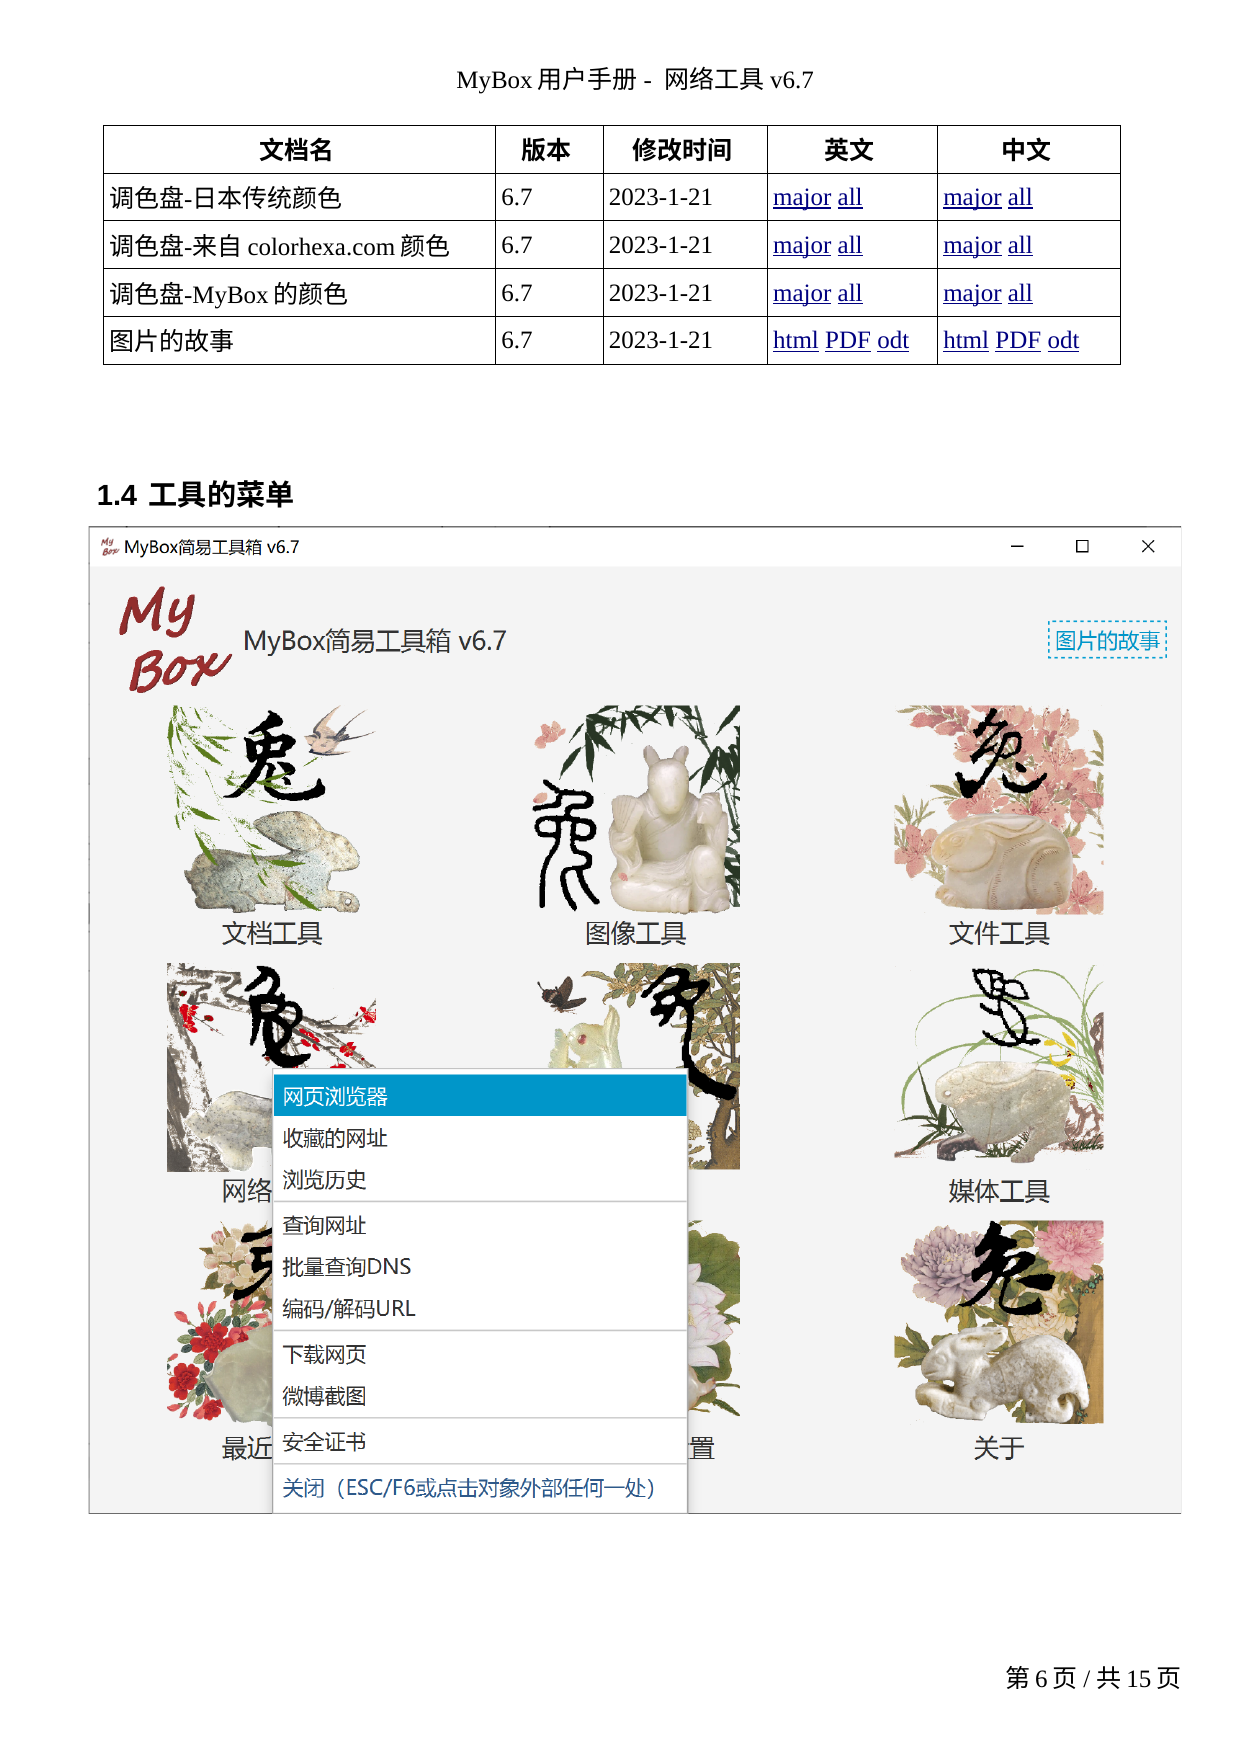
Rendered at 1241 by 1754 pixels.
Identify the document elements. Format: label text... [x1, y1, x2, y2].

table_header 版本 [496, 126, 603, 173]
table_header 英文 [768, 126, 937, 173]
table_cell major all [938, 221, 1120, 268]
table_header 中文 [938, 126, 1120, 173]
table_cell 图片的故事 [104, 317, 495, 364]
table_cell 调色盘-MyBox的颜色 [104, 269, 495, 316]
table_cell major all [938, 269, 1120, 316]
table_cell 6.7 [496, 174, 603, 220]
table_cell 2023-1-21 [604, 317, 767, 364]
table_cell 6.7 [496, 269, 603, 316]
table_cell 调色盘-来自colorhexa.com颜色 [104, 221, 495, 268]
table_cell 6.7 [496, 317, 603, 364]
table_header 修改时间 [604, 126, 767, 173]
table_cell 2023-1-21 [604, 221, 767, 268]
picture [88, 526, 1182, 1514]
table_cell major all [768, 174, 937, 220]
table_cell html PDF odt [938, 317, 1120, 364]
table_cell major all [938, 174, 1120, 220]
table_cell 2023-1-21 [604, 269, 767, 316]
table_cell major all [768, 269, 937, 316]
table_cell 6.7 [496, 221, 603, 268]
table_cell major all [768, 221, 937, 268]
subtitle 工具的菜单 [88, 471, 1181, 514]
table_header 文档名 [104, 126, 495, 173]
table_cell 2023-1-21 [604, 174, 767, 220]
table_cell 调色盘-日本传统颜色 [104, 174, 495, 220]
table_cell html PDF odt [768, 317, 937, 364]
